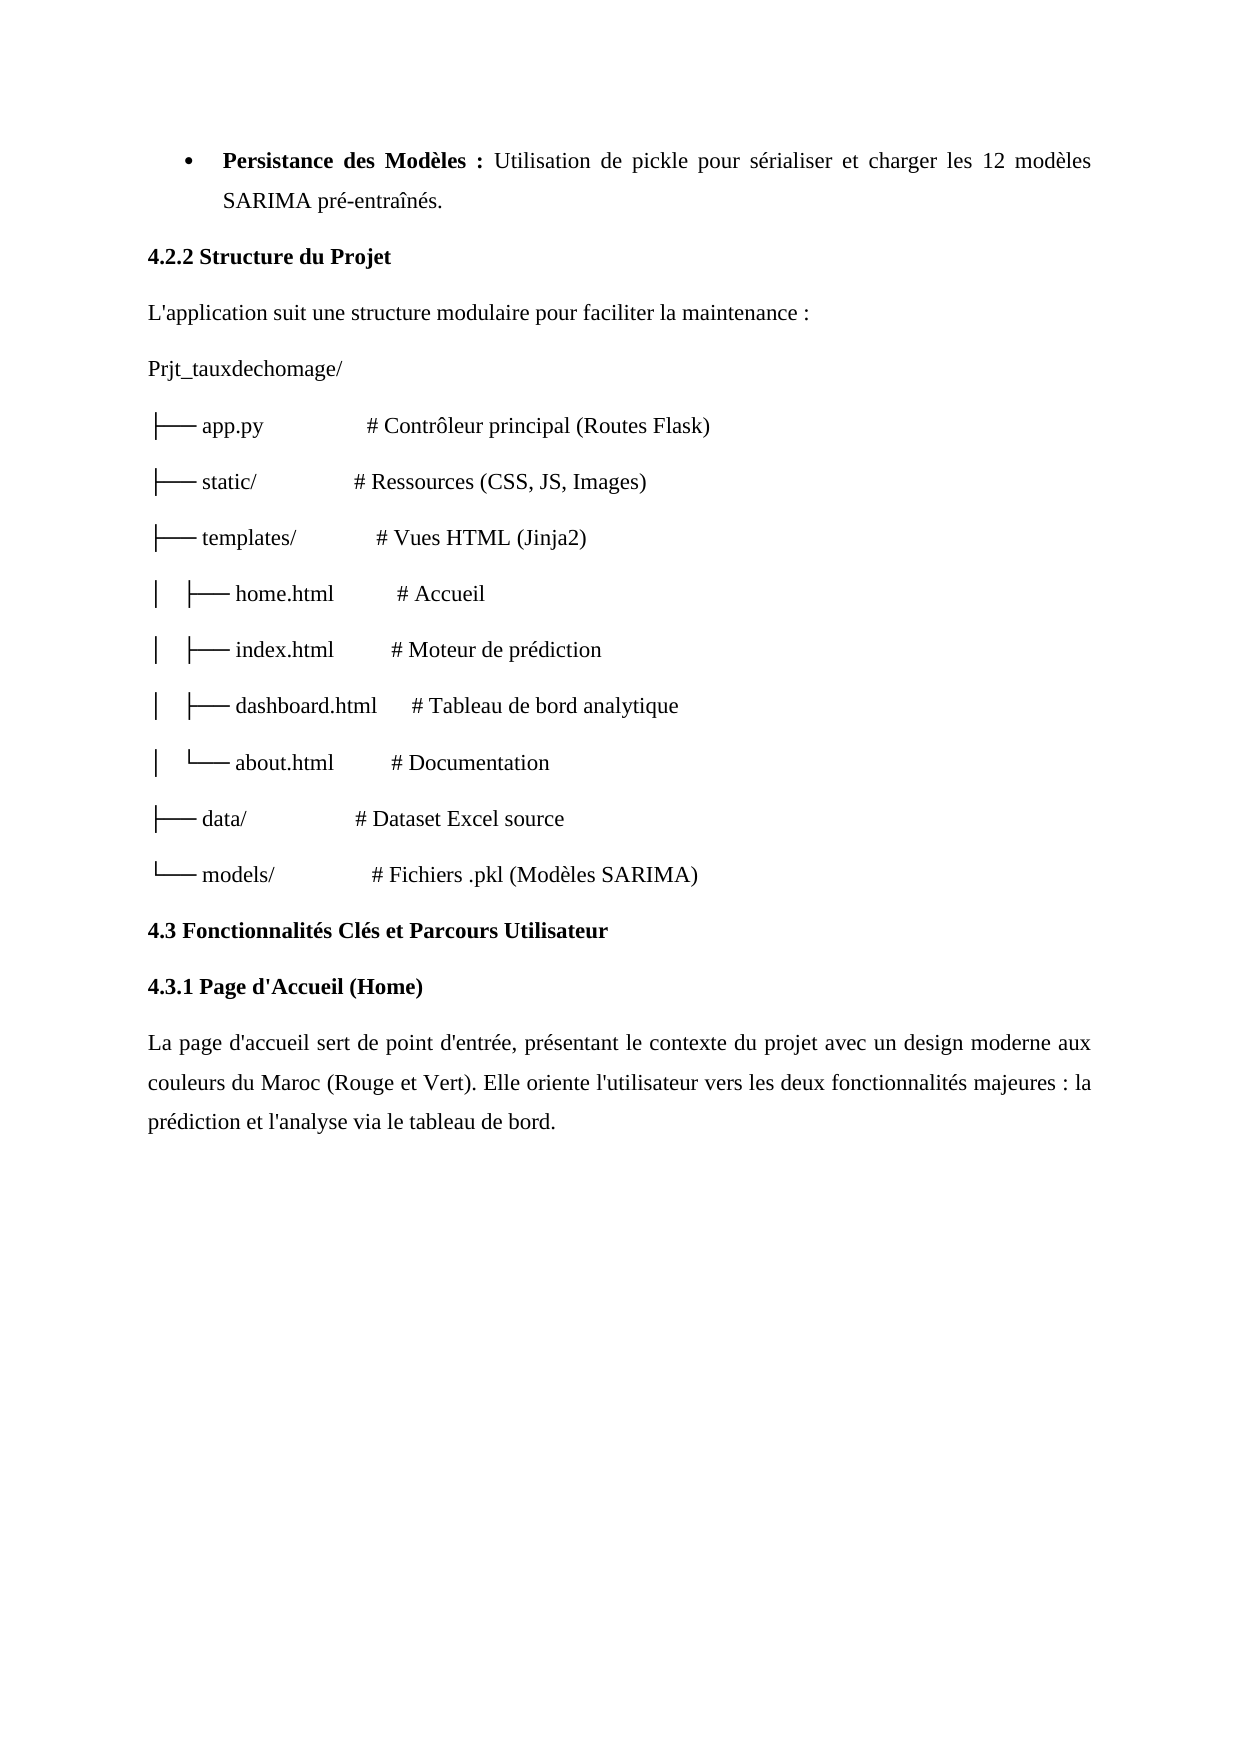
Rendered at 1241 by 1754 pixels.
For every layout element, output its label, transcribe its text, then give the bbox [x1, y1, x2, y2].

text 4.3 Fonctionnalités Clés et Parcours Utilisateur [148, 917, 1093, 943]
text 4.3.1 Page d'Accueil (Home) [148, 973, 1093, 999]
text │ ├── dashboard.html # Tableau de bord analytique [190, 692, 1093, 719]
text ├── templates/ # Vues HTML (Jinja2) [156, 524, 1093, 550]
text ├── static/ # Ressources (CSS, JS, Images) [156, 468, 1093, 494]
text 4.2.2 Structure du Projet [148, 243, 1093, 269]
text Prjt_tauxdechomage/ [148, 356, 1093, 382]
list Persistance des Modèles : Utilisation de pickle pour sérialiser et charger les 12 modèles SARIMA pré-entraînés. [185, 148, 1093, 213]
text L'application suit une structure modulaire pour faciliter la maintenance : [148, 299, 1093, 326]
text ├── data/ # Dataset Excel source [156, 805, 1093, 831]
text └── models/ # Fichiers .pkl (Modèles SARIMA) [148, 861, 1093, 887]
text │ └── about.html # Documentation [148, 748, 1093, 775]
text │ ├── index.html # Moteur de prédiction [190, 636, 1093, 663]
text │ ├── home.html # Accueil [156, 580, 188, 606]
text │ ├── home.html # Accueil [190, 580, 1093, 606]
text ├── app.py # Contrôleur principal (Routes Flask) [156, 412, 1093, 438]
text La page d'accueil sert de point d'entrée, présentant le contexte du projet avec un design moderne aux couleurs du Maroc (Rouge et Vert). Elle oriente l'utilisateur vers les deux fonctionnalités majeures : la prédiction et l'analyse via le tableau de bord. [148, 1029, 1093, 1134]
text │ ├── index.html # Moteur de prédiction [156, 636, 188, 663]
